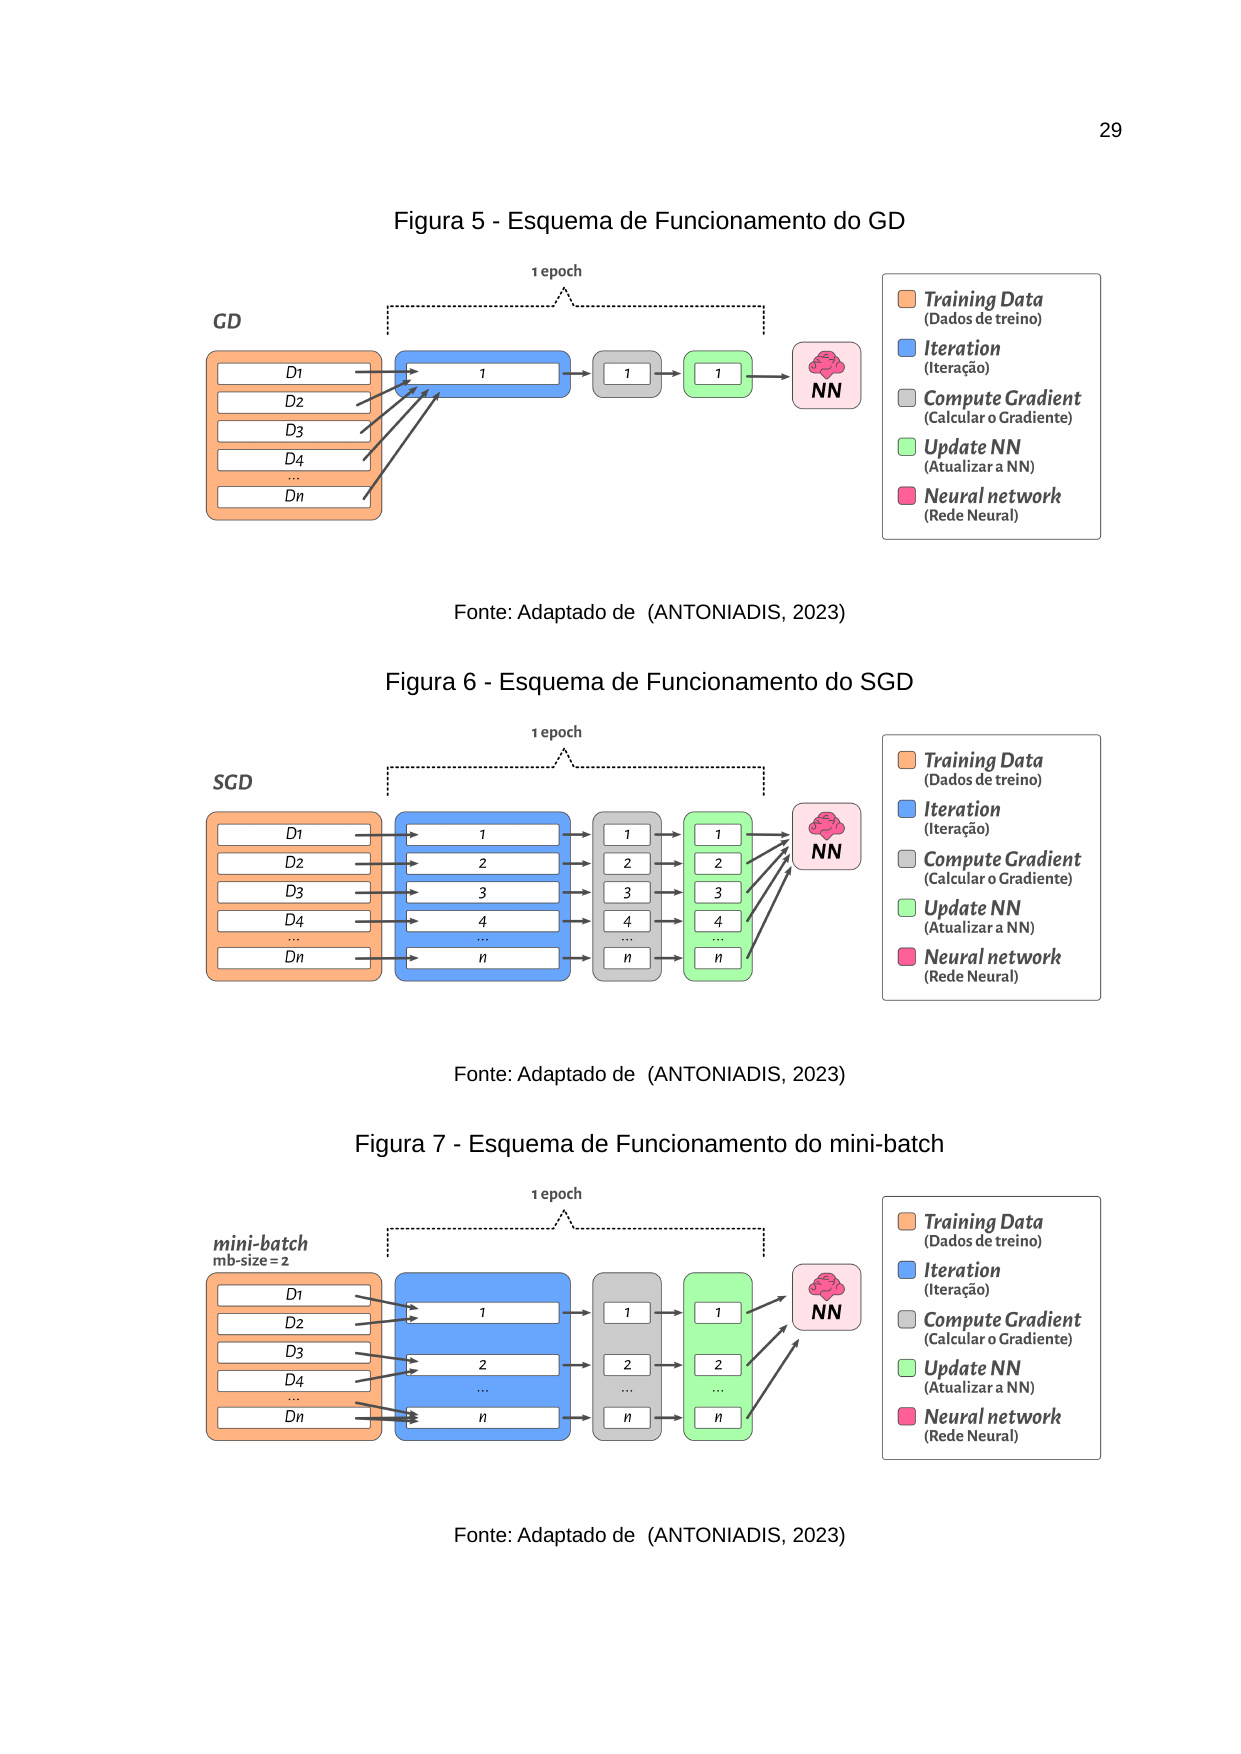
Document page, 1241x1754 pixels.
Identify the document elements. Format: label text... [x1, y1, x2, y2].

text Fonte: Adaptado de (ANTONIADIS, 2023) [177, 1061, 1122, 1085]
text Figura 7 - Esquema de Funcionamento do mini-batch [177, 1128, 1122, 1157]
text Figura 5 - Esquema de Funcionamento do GD [177, 206, 1122, 234]
text Fonte: Adaptado de (ANTONIADIS, 2023) [177, 1523, 1122, 1547]
picture [177, 1157, 1123, 1476]
text Figura 6 - Esquema de Funcionamento do SGD [177, 667, 1122, 696]
picture [177, 234, 1123, 572]
picture [177, 696, 1123, 1033]
text Fonte: Adaptado de (ANTONIADIS, 2023) [177, 600, 1122, 624]
